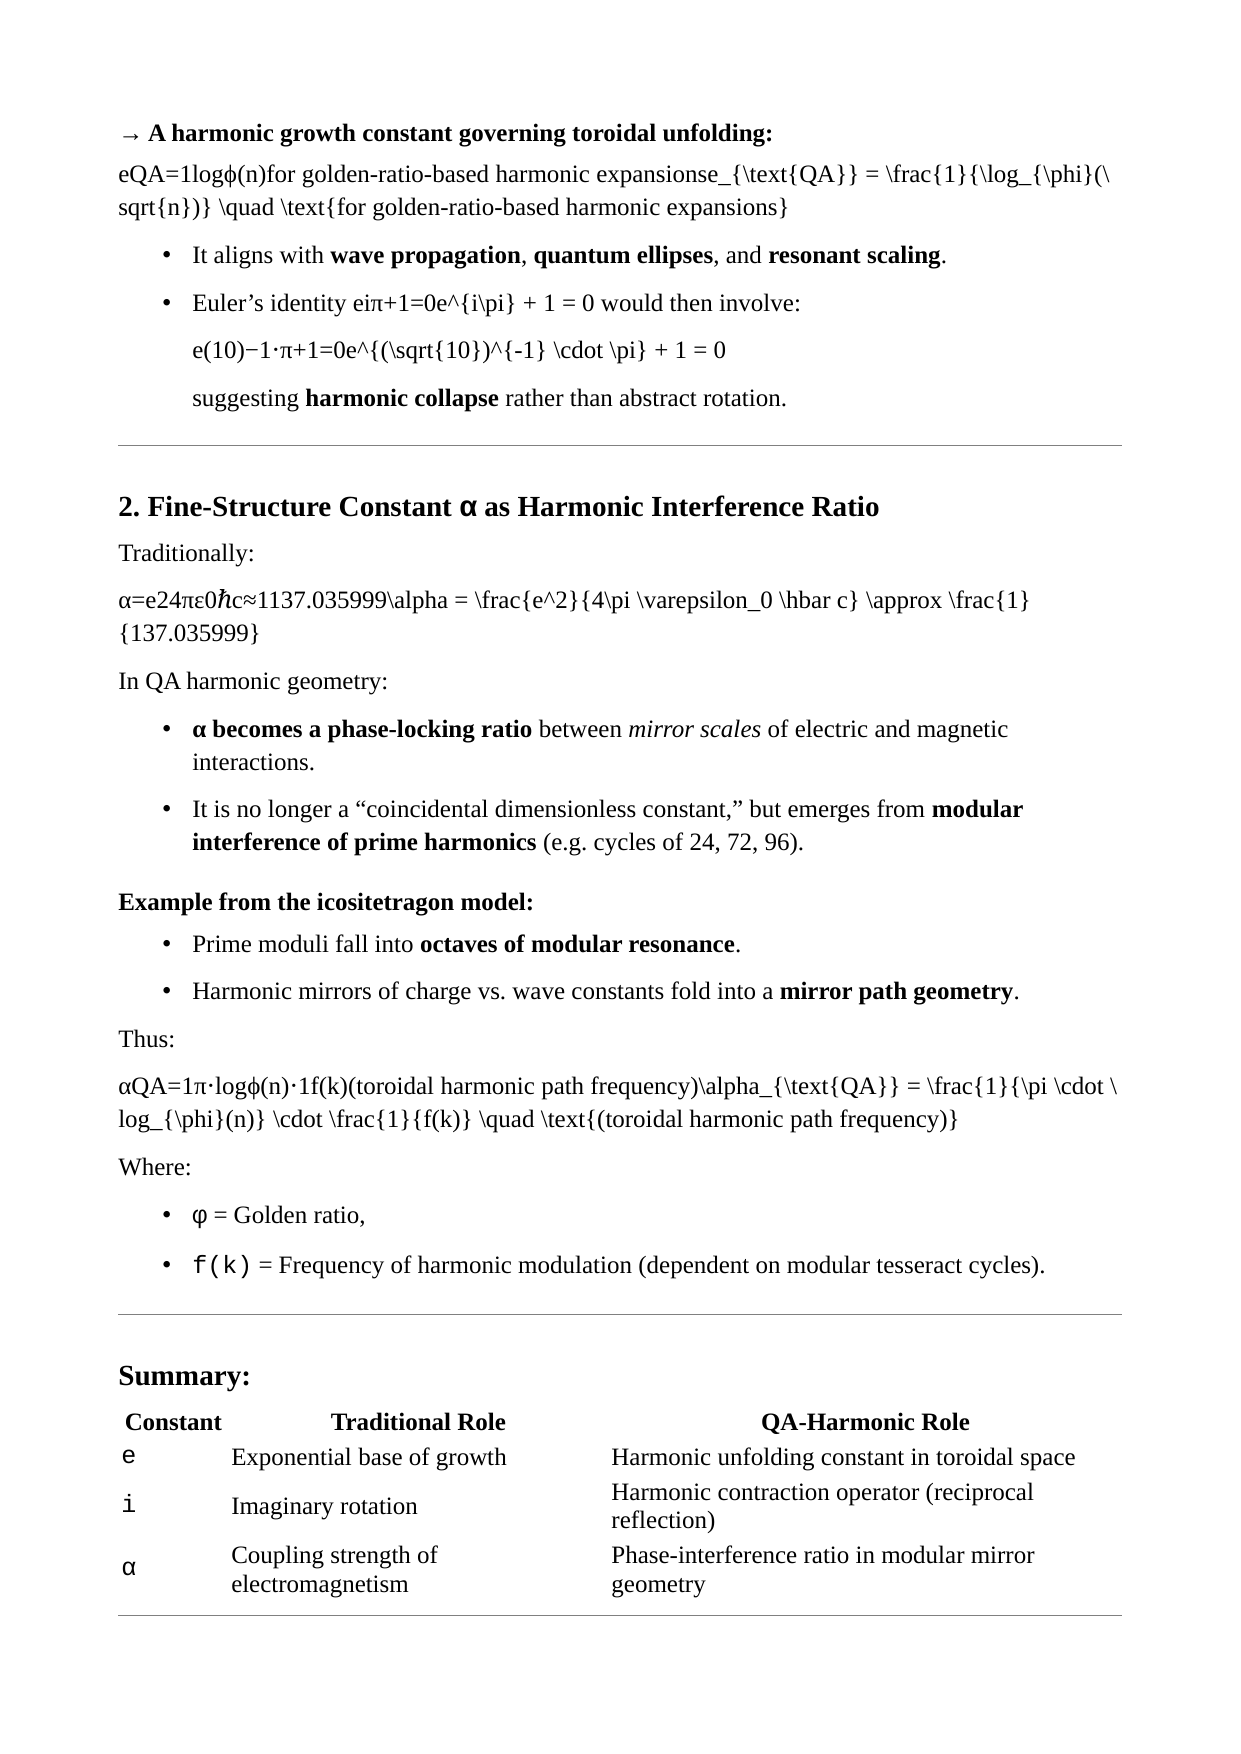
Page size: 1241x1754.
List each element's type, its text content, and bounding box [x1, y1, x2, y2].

subtitle → A harmonic growth constant governing toroidal unfolding: [118, 118, 1122, 147]
subtitle 2. Fine-Structure Constant α as Harmonic Interference Ratio [118, 489, 1122, 525]
text α=e24πε0ℏc≈1137.035999\alpha = \frac{e^2}{4\pi \varepsilon_0 \hbar c} \approx \frac{1}{137.035999} [118, 585, 1122, 647]
list φ = Golden ratio, [162, 1200, 1122, 1231]
list It aligns with wave propagation, quantum ellipses, and resonant scaling. [162, 240, 1122, 269]
list α becomes a phase-locking ratio between mirror scales of electric and magnetic interactions. [162, 714, 1122, 775]
table_cell i [118, 1474, 228, 1537]
subtitle Example from the icositetragon model: [118, 887, 1122, 916]
list It is no longer a “coincidental dimensionless constant,” but emerges from modular interference of prime harmonics (e.g. cycles of 24, 72, 96). [162, 794, 1122, 856]
list Prime moduli fall into octaves of modular resonance. [162, 929, 1122, 957]
table_cell Harmonic unfolding constant in toroidal space [608, 1439, 1122, 1474]
table_cell Coupling strength of electromagnetism [228, 1537, 608, 1600]
text αQA=1π⋅log⁡ϕ(n)⋅1f(k)(toroidal harmonic path frequency)\alpha_{\text{QA}} = \frac{1}{\pi \cdot \log_{\phi}(n)} \cdot \frac{1}{f(k)} \quad \text{(toroidal harmonic path frequency)} [118, 1071, 1122, 1133]
list Harmonic mirrors of charge vs. wave constants fold into a mirror path geometry. [162, 976, 1122, 1005]
table_cell α [118, 1537, 228, 1600]
list Euler’s identity eiπ+1=0e^{i\pi} + 1 = 0 would then involve: [162, 288, 1122, 316]
text In QA harmonic geometry: [118, 666, 1122, 695]
text eQA=1log⁡ϕ(n)for golden-ratio-based harmonic expansionse_{\text{QA}} = \frac{1}{\log_{\phi}(\sqrt{n})} \quad \text{for golden-ratio-based harmonic expansions} [118, 159, 1122, 221]
table_cell Harmonic contraction operator (reciprocal reflection) [608, 1474, 1122, 1537]
text Thus: [118, 1024, 1122, 1053]
table_cell Exponential base of growth [228, 1439, 608, 1474]
text Where: [118, 1152, 1122, 1181]
text Traditionally: [118, 538, 1122, 567]
list e(10)−1⋅π+1=0e^{(\sqrt{10})^{-1} \cdot \pi} + 1 = 0 [162, 335, 1122, 364]
table_cell Imaginary rotation [228, 1474, 608, 1537]
list f(k) = Frequency of harmonic modulation (dependent on modular tesseract cycles). [162, 1250, 1122, 1281]
table_header Constant [118, 1405, 228, 1439]
table_header QA-Harmonic Role [608, 1405, 1122, 1439]
table_cell Phase-interference ratio in modular mirror geometry [608, 1537, 1122, 1600]
list suggesting harmonic collapse rather than abstract rotation. [162, 383, 1122, 412]
table_header Traditional Role [228, 1405, 608, 1439]
subtitle Summary: [118, 1358, 1122, 1392]
table_cell e [118, 1439, 228, 1474]
